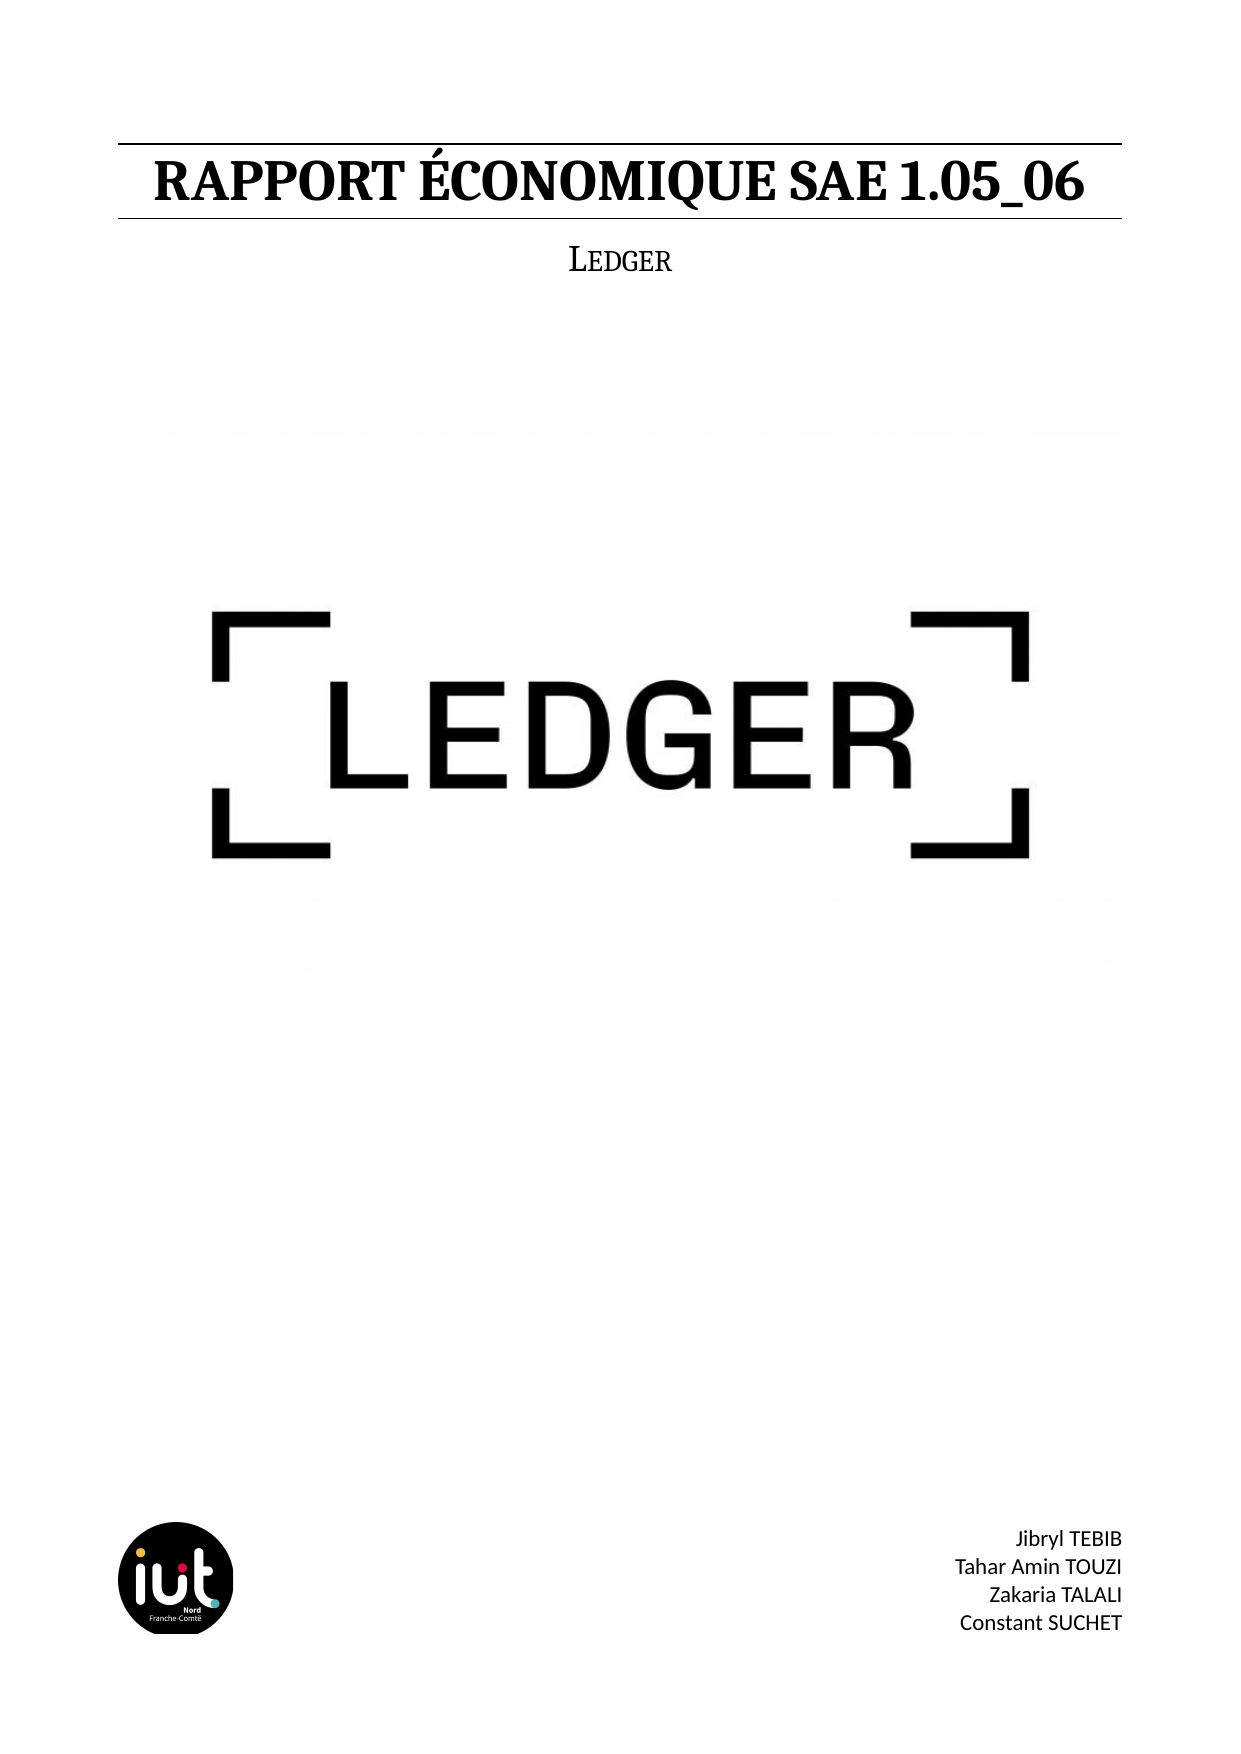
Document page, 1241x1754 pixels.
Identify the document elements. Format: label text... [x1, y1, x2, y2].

picture [118, 395, 1123, 1076]
title Rapport Économique SAE 1.05_06 [118, 145, 1122, 218]
subtitle Ledger [118, 238, 1122, 281]
picture [118, 1522, 234, 1634]
